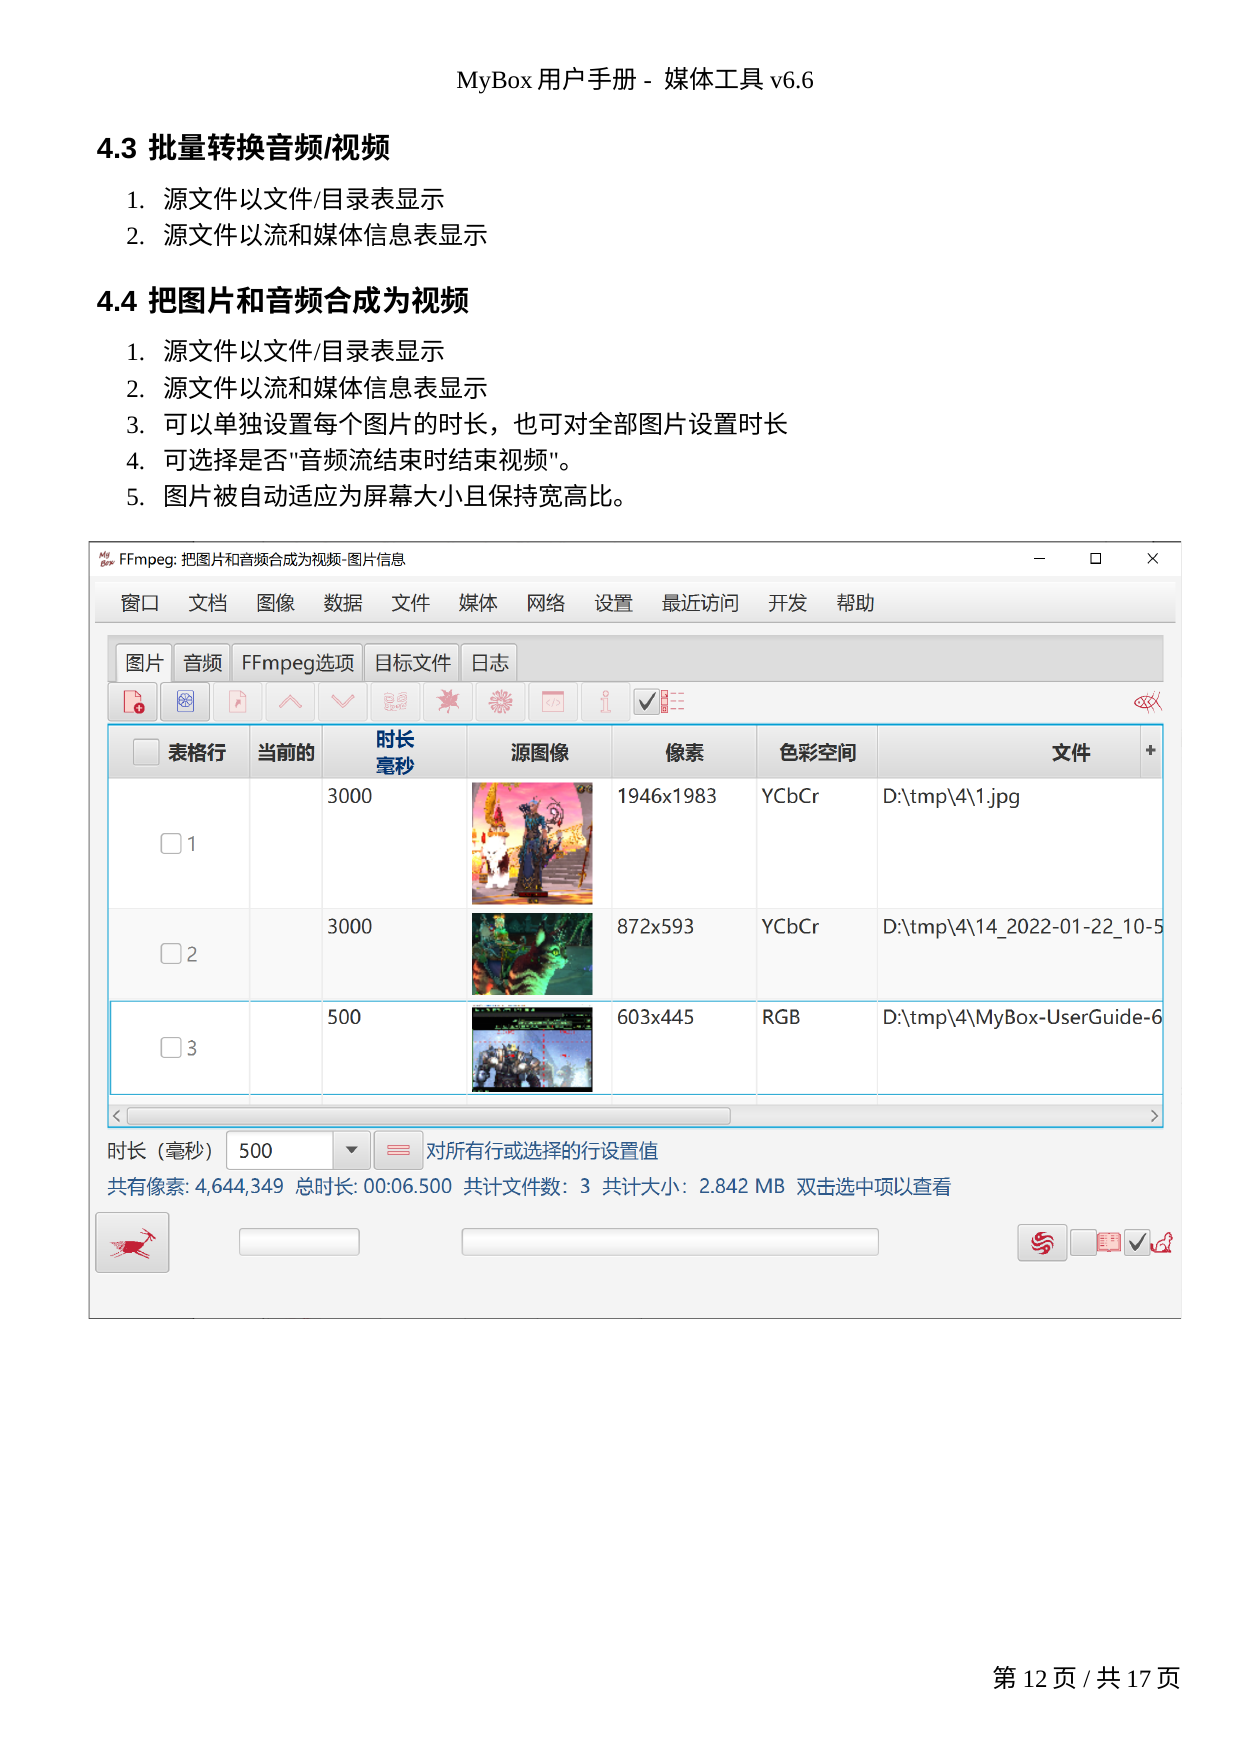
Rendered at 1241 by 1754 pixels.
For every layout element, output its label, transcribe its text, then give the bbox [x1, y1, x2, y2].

list 可选择是否"音频流结束时结束视频"。 [126, 441, 1181, 477]
list 源文件以文件/目录表显示 [126, 179, 1181, 216]
list 可以单独设置每个图片的时长，也可对全部图片设置时长 [126, 404, 1181, 441]
picture [88, 541, 1182, 1319]
subtitle 把图片和音频合成为视频 [88, 277, 1181, 319]
subtitle 批量转换音频/视频 [88, 125, 1181, 167]
list 源文件以文件/目录表显示 [126, 332, 1181, 368]
list 源文件以流和媒体信息表显示 [126, 216, 1181, 252]
list 源文件以流和媒体信息表显示 [126, 368, 1181, 404]
list 图片被自动适应为屏幕大小且保持宽高比。 [126, 477, 1181, 513]
